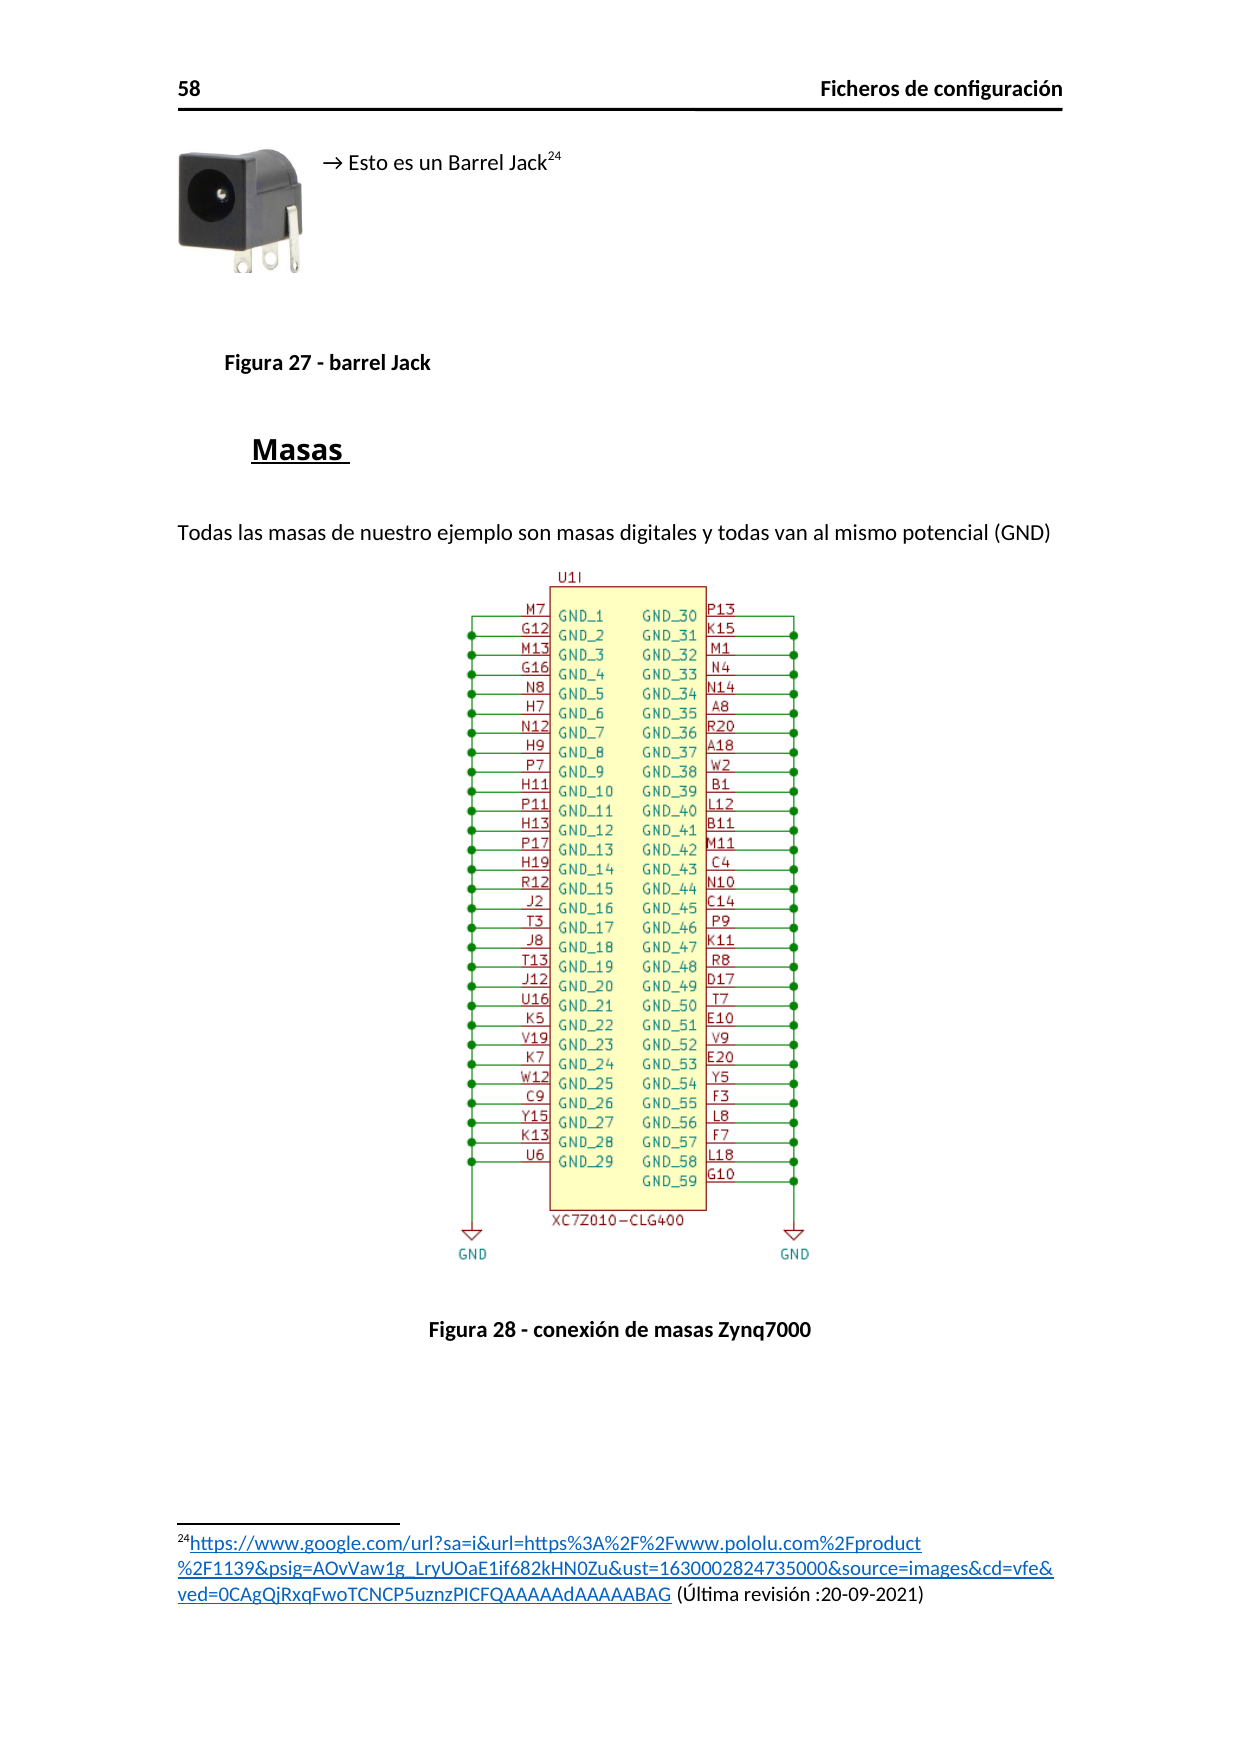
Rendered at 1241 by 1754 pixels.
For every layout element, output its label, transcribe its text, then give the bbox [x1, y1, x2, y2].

text Todas las masas de nuestro ejemplo son masas digitales y todas van al mismo potencial (GND) [177, 518, 1063, 547]
picture [176, 147, 304, 273]
text → Esto es un Barrel Jack [304, 148, 1063, 176]
text Figura 28 - conexión de masas Zynq7000 [177, 1316, 1063, 1344]
picture [410, 565, 830, 1289]
text https://www.google.com/url?sa=i&url=https%3A%2F%2Fwww.pololu.com%2Fproduct%2F1139&psig=AOvVaw1g_LryUOaE1if682kHN0Zu&ust=1630002824735000&source=images&cd=vfe&ved=0CAgQjRxqFwoTCNCP5uznzPICFQAAAAAdAAAAABAG (Última revisión :20-09-2021) [177, 1530, 1063, 1606]
text Figura 27 - barrel Jack [223, 348, 431, 376]
subtitle Masas [177, 429, 1063, 468]
